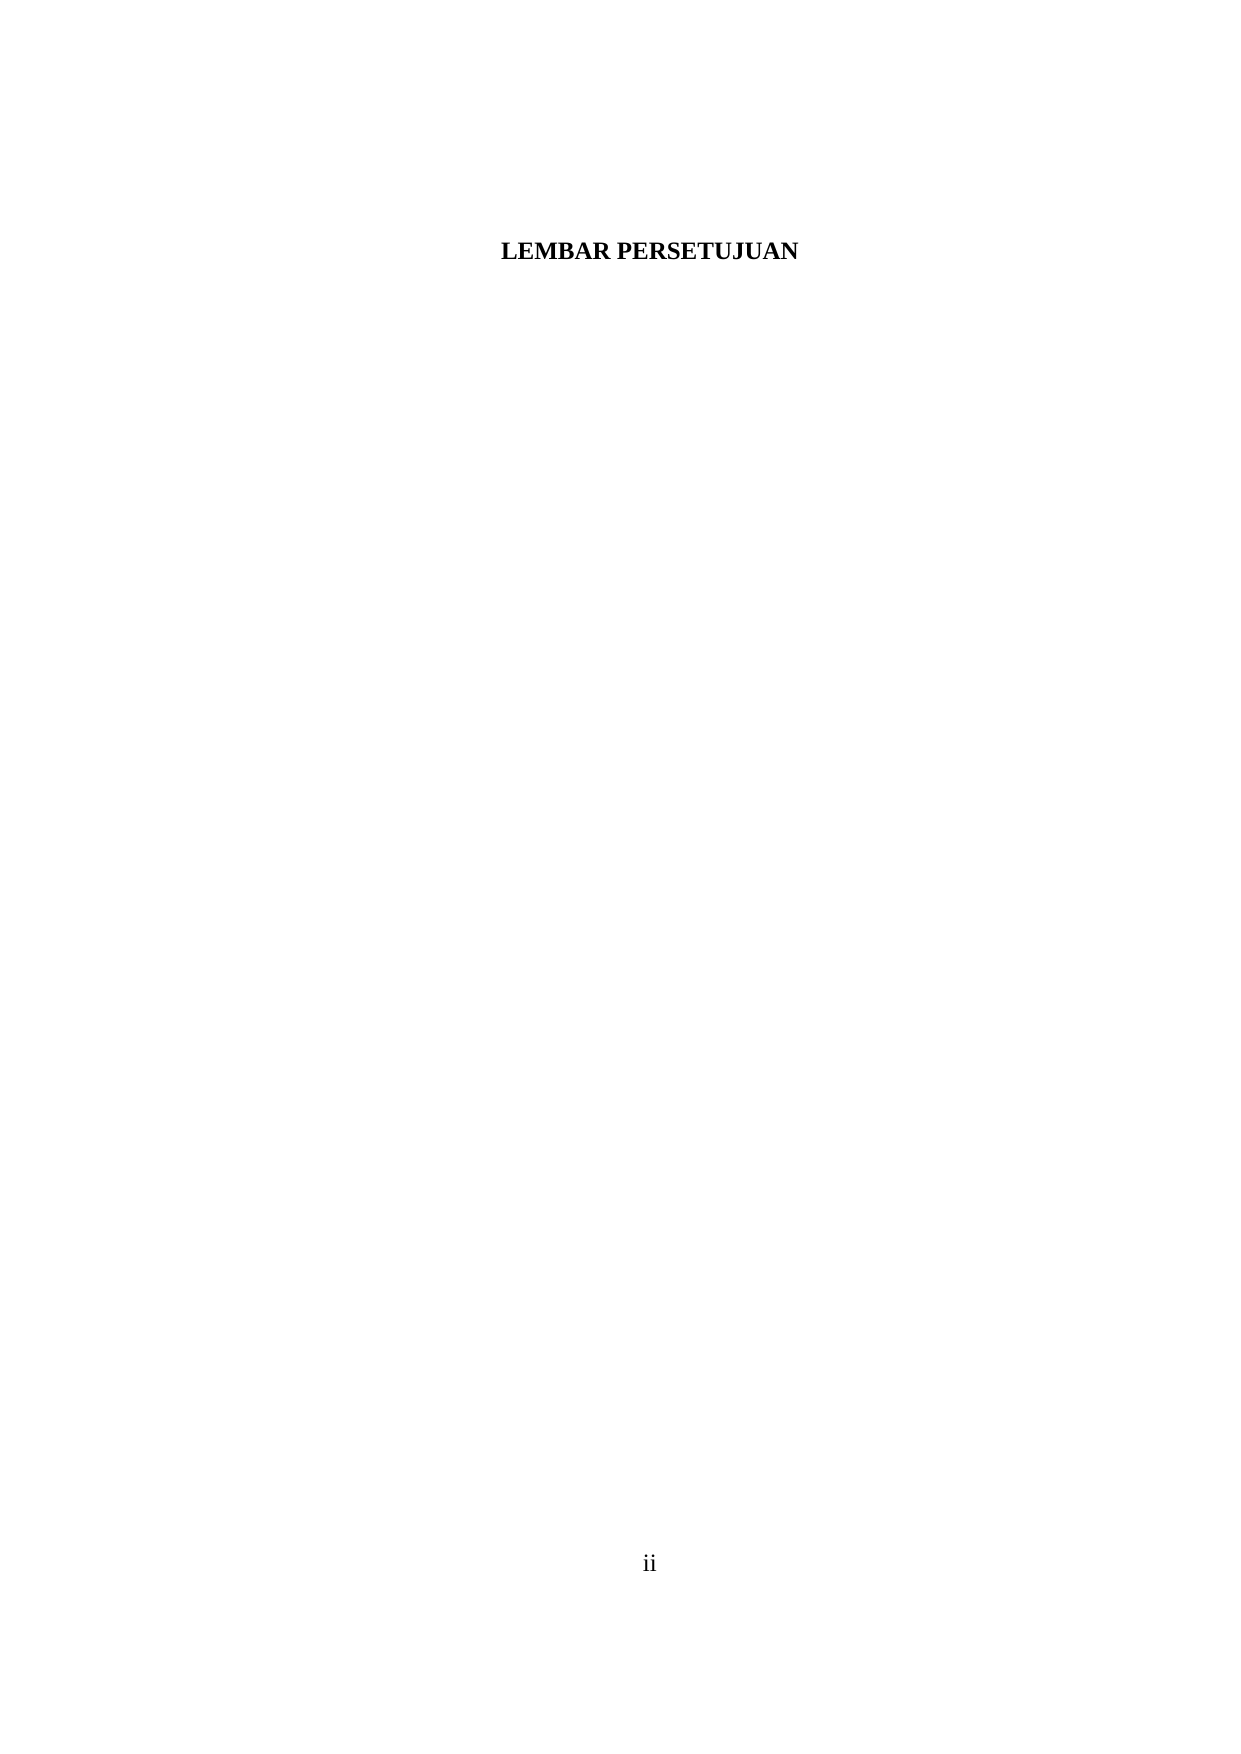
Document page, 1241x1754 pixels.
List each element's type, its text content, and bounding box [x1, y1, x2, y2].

subtitle LEMBAR PERSETUJUAN [236, 236, 1063, 265]
